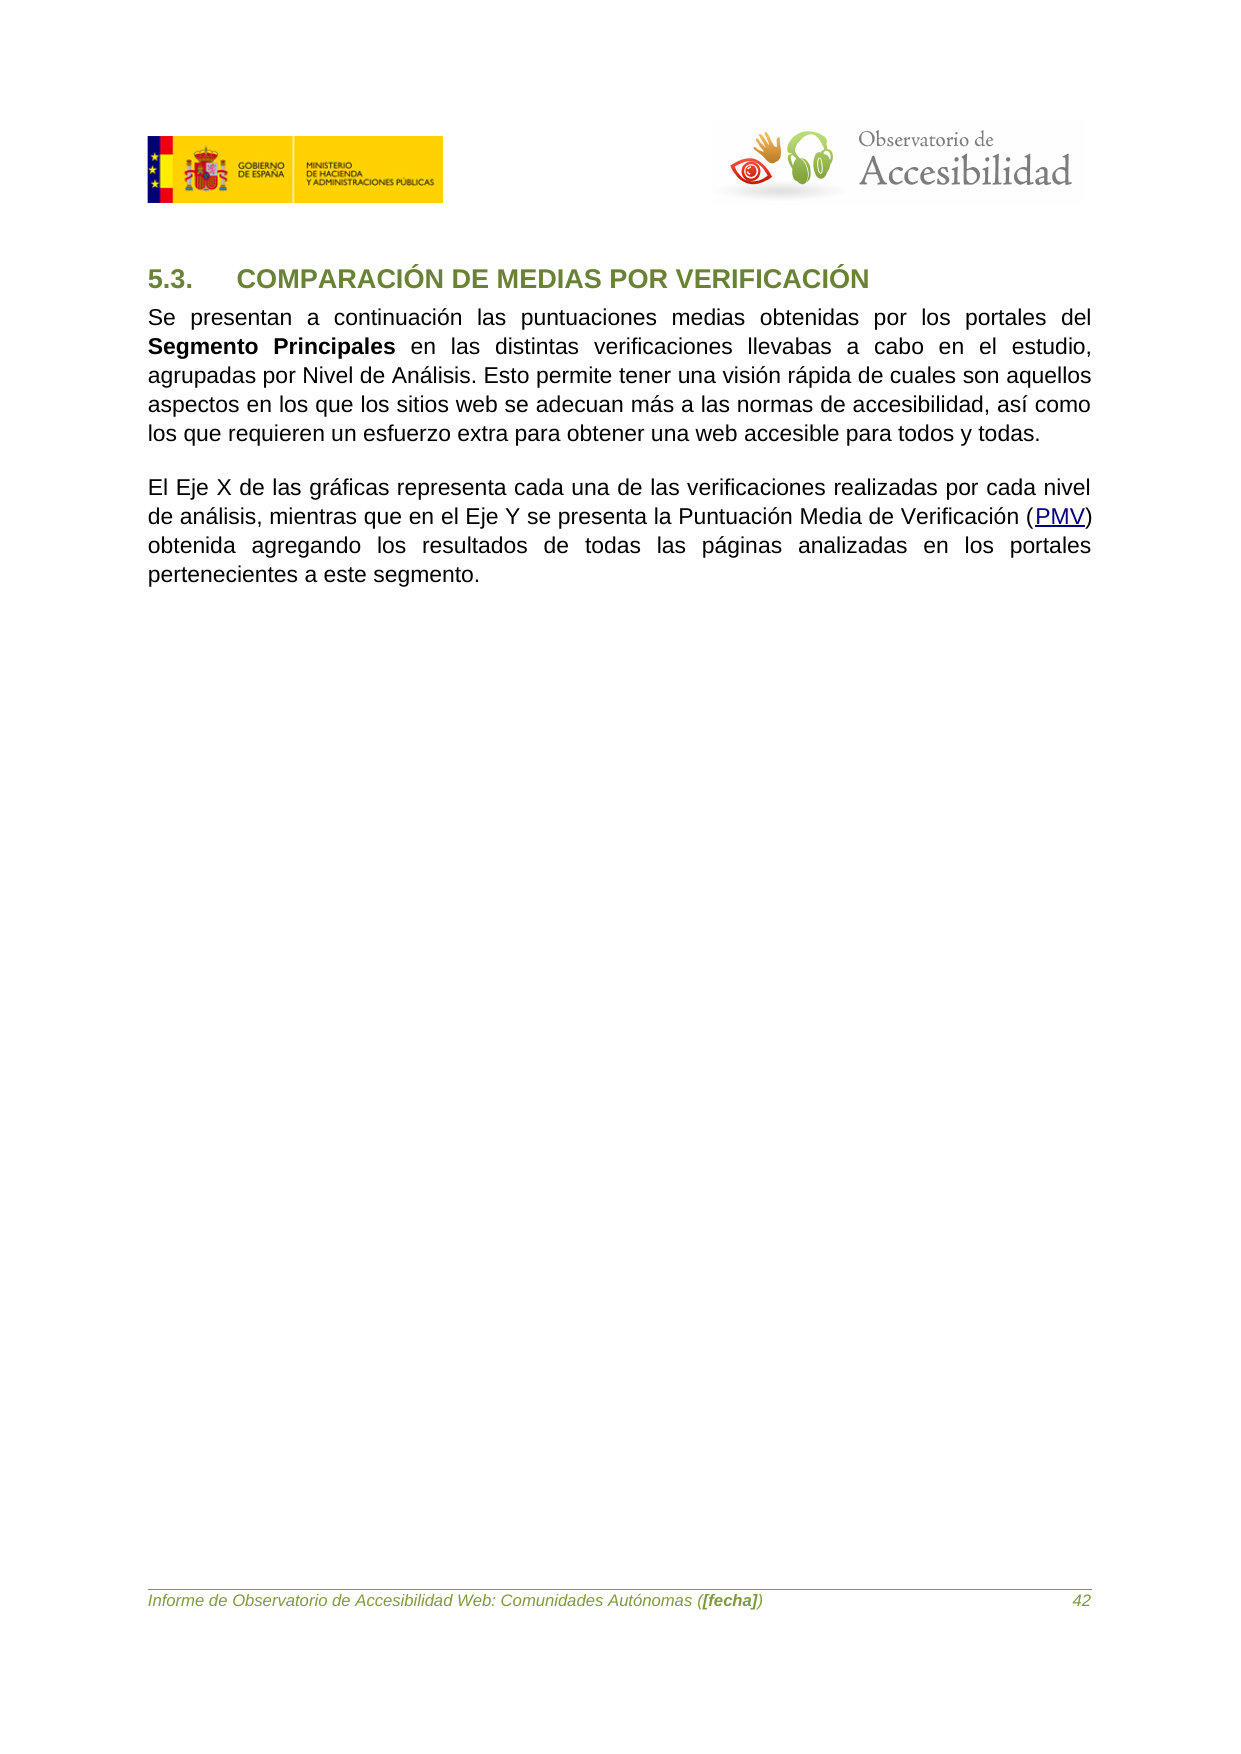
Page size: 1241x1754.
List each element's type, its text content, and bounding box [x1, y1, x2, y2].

text El Eje X de las gráficas representa cada una de las verificaciones realizadas por cada nivel de análisis, mientras que en el Eje Y se presenta la Puntuación Media de Verificación (PMV) obtenida agregando los resultados de todas las páginas analizadas en los portales pertenecientes a este segmento. [148, 474, 1092, 587]
picture [147, 136, 443, 203]
picture [710, 122, 1086, 205]
text Se presentan a continuación las puntuaciones medias obtenidas por los portales del Segmento Principales en las distintas verificaciones llevabas a cabo en el estudio, agrupadas por Nivel de Análisis. Esto permite tener una visión rápida de cuales son aquellos aspectos en los que los sitios web se adecuan más a las normas de accesibilidad, así como los que requieren un esfuerzo extra para obtener una web accesible para todos y todas. [148, 304, 1092, 446]
list Comparación de medias por verificación [148, 263, 1092, 294]
